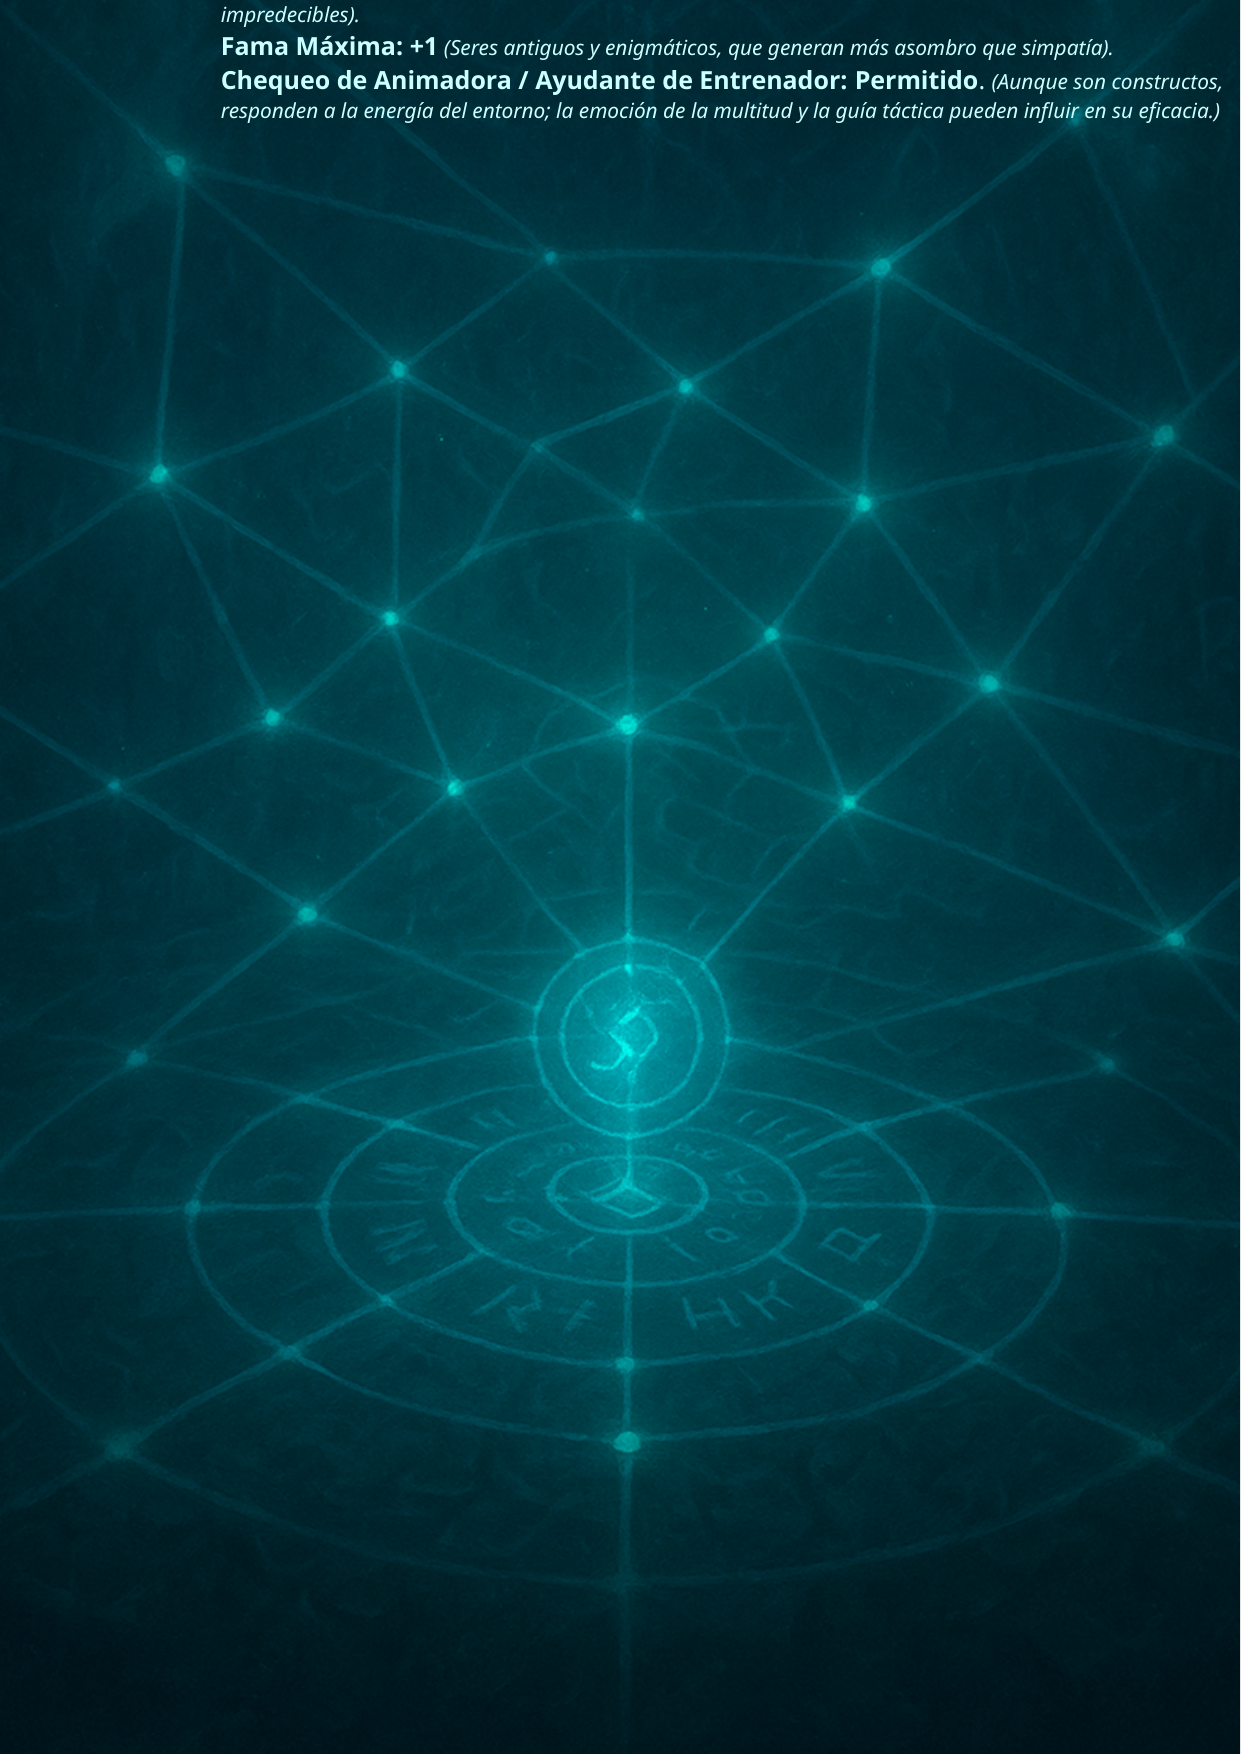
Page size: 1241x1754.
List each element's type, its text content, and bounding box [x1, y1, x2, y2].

picture [220, 953, 1021, 1754]
text impredecibles). Fama Máxima: +1 (Seres antiguos y enigmáticos, que generan más asombro que simpatía). Chequeo de Animadora / Ayudante de Entrenador: Permitido. (Aunque son constructos, responden a la energía del entorno; la emoción de la multitud y la guía táctica pueden influir en su eficacia.) [221, 0, 1240, 125]
